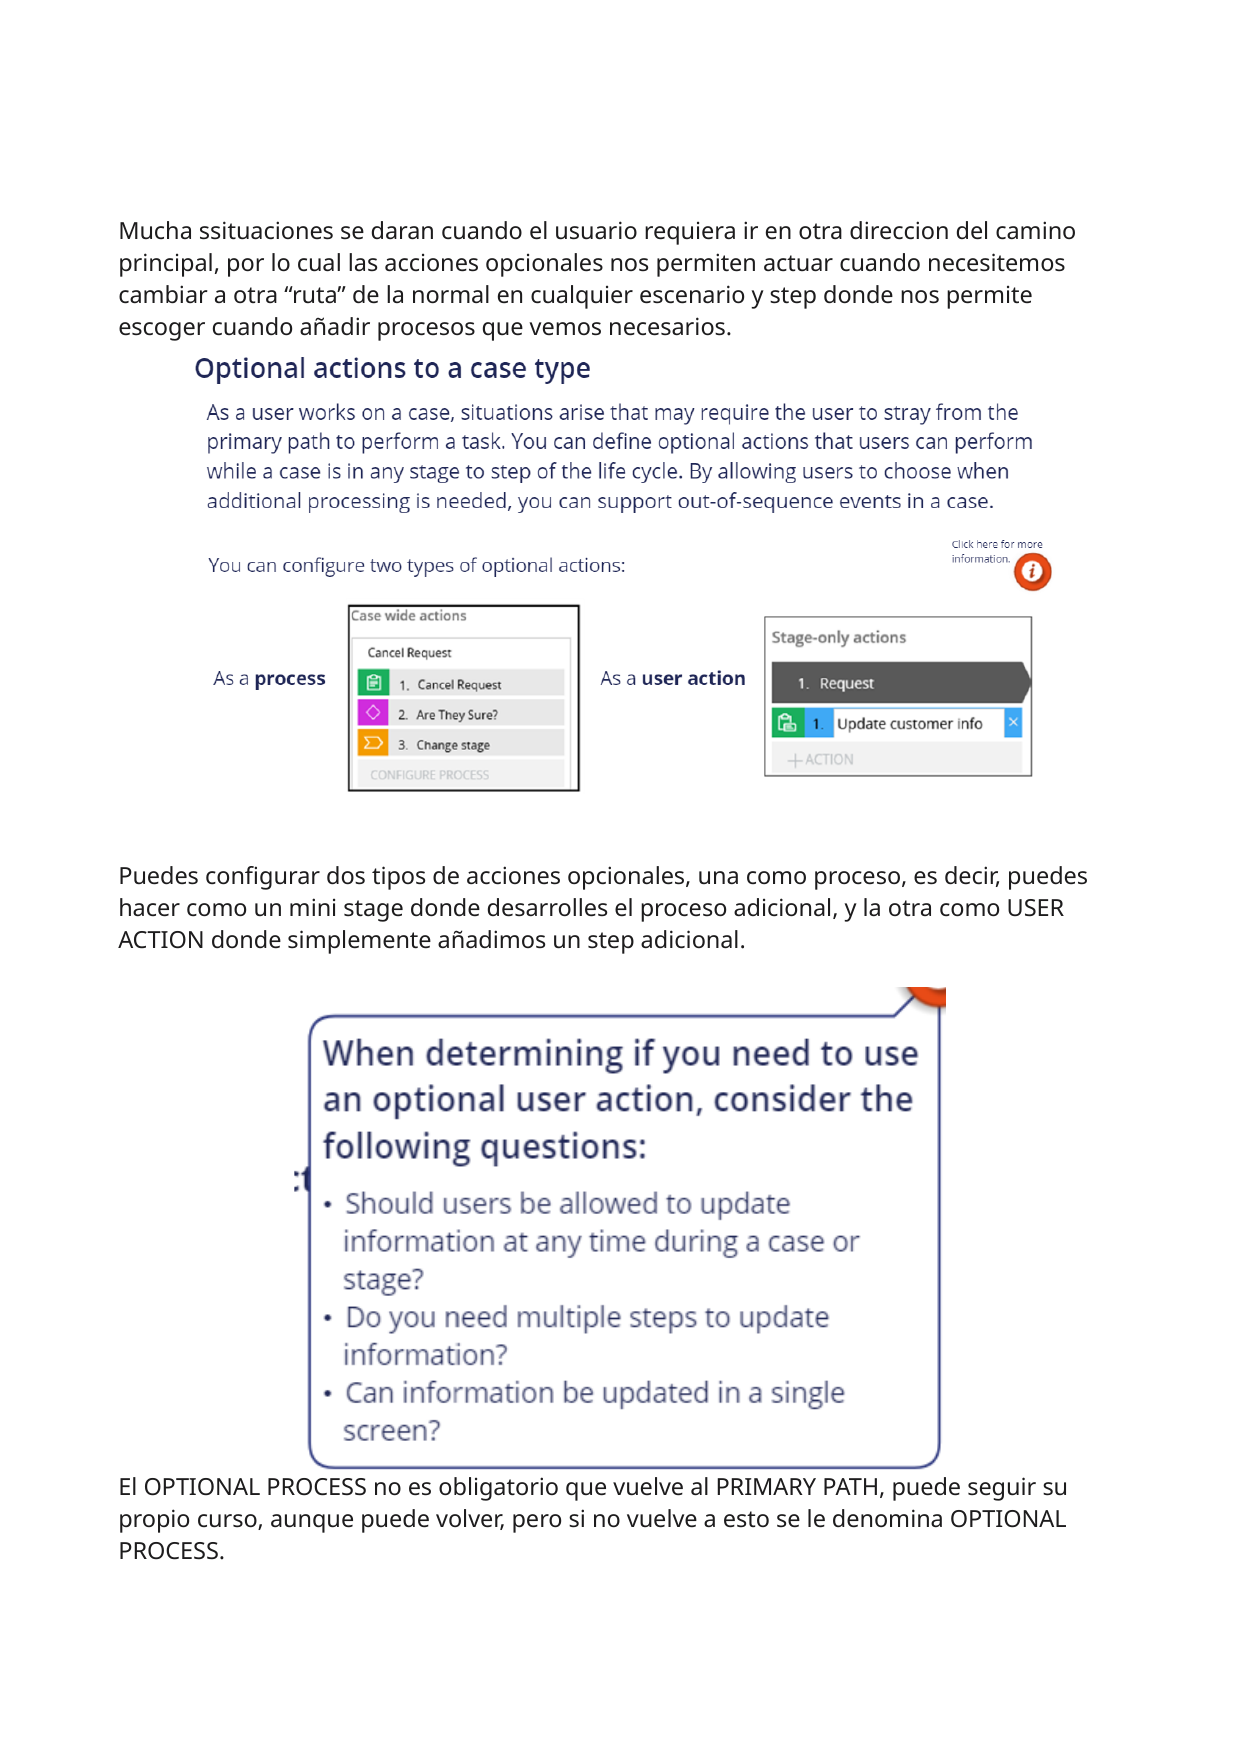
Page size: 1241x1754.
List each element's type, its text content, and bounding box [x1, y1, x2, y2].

text Mucha ssituaciones se daran cuando el usuario requiera ir en otra direccion del camino principal, por lo cual las acciones opcionales nos permiten actuar cuando necesitemos cambiar a otra “ruta” de la normal en cualquier escenario y step donde nos permite escoger cuando añadir procesos que vemos necesarios. [118, 214, 1122, 342]
text Puedes configurar dos tipos de acciones opcionales, una como proceso, es decir, puedes hacer como un mini stage donde desarrolles el proceso adicional, y la otra como USER ACTION donde simplemente añadimos un step adicional. [118, 859, 1122, 955]
text El OPTIONAL PROCESS no es obligatorio que vuelve al PRIMARY PATH, puede seguir su propio curso, aunque puede volver, pero si no vuelve a esto se le denomina OPTIONAL PROCESS. [118, 1235, 1122, 1566]
